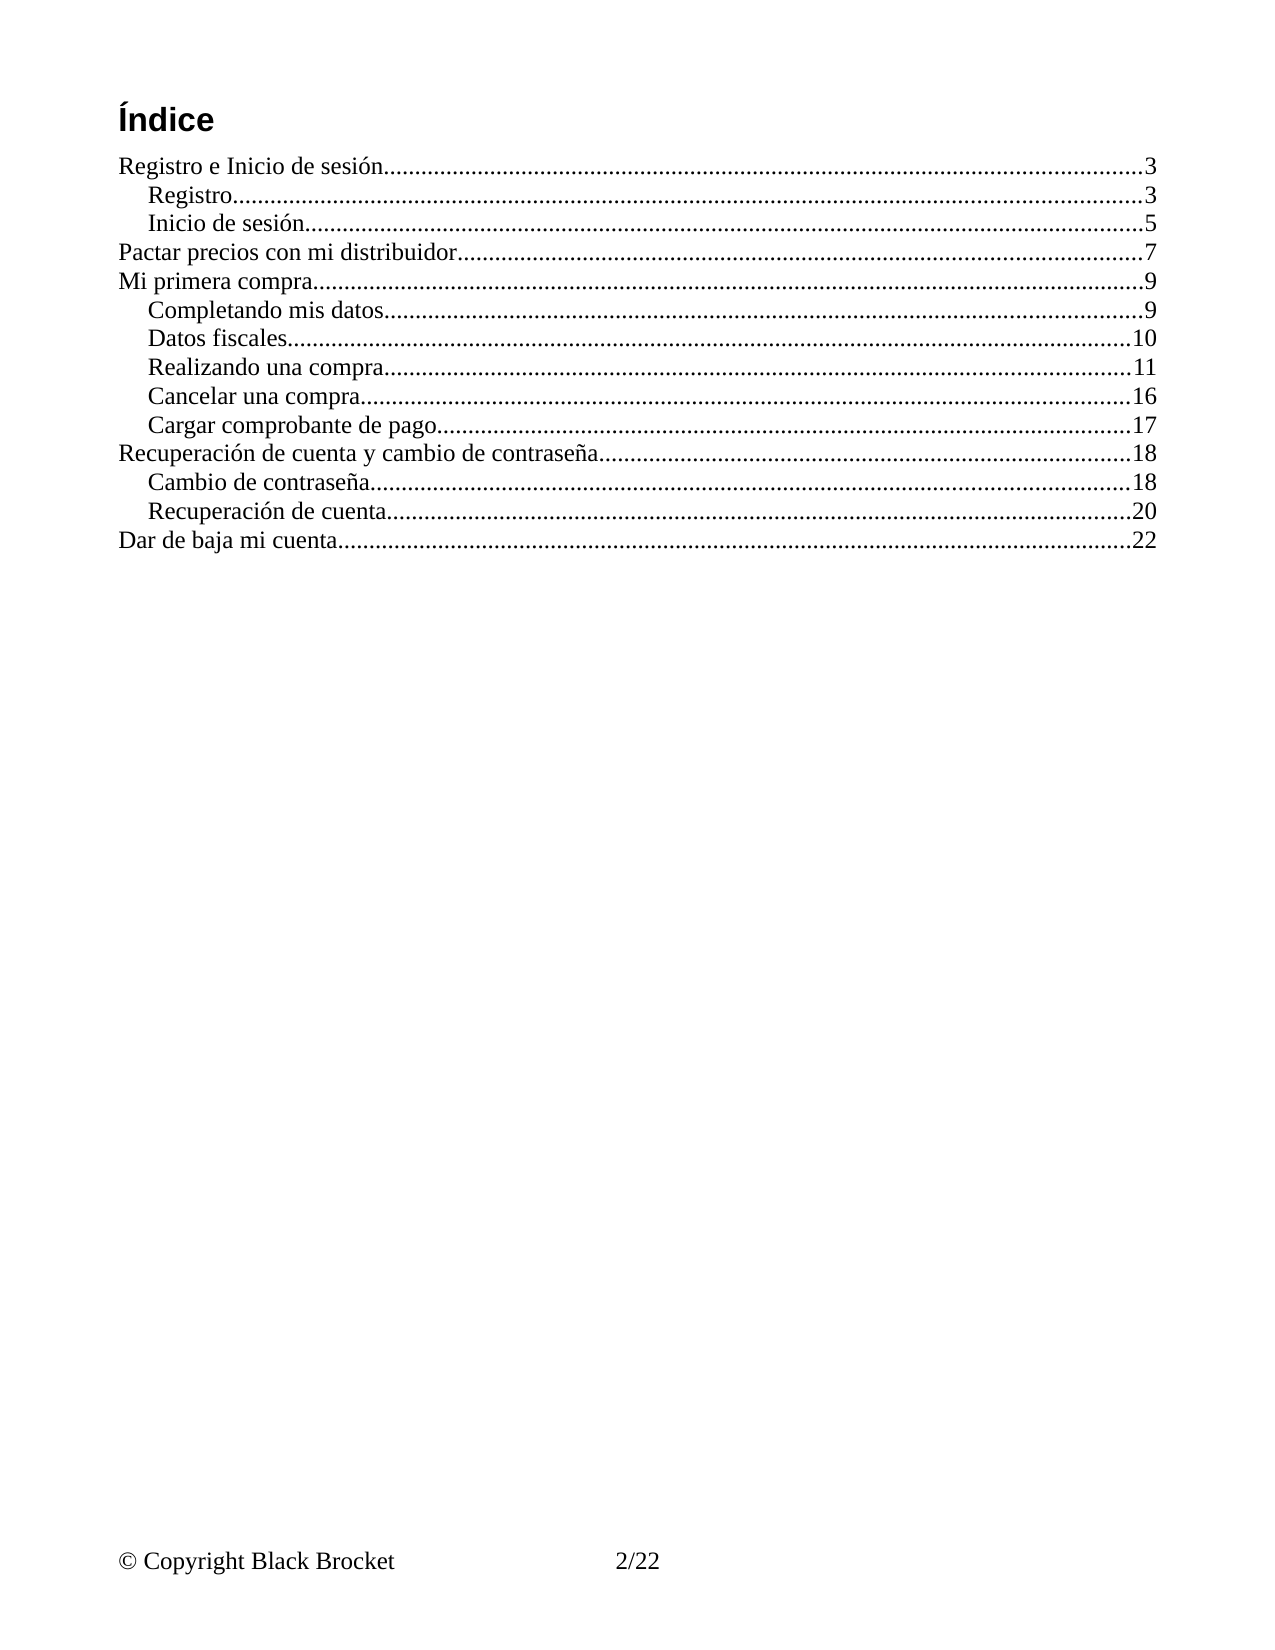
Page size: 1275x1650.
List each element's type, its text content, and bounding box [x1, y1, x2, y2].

text Dar de baja mi cuenta 22 [118, 525, 1157, 553]
text Recuperación de cuenta y cambio de contraseña 18 [118, 438, 1157, 467]
text Registro e Inicio de sesión 3 [118, 151, 1157, 180]
text Recuperación de cuenta 20 [148, 496, 1157, 525]
text Cargar comprobante de pago 17 [148, 410, 1157, 438]
text Realizando una compra 11 [148, 352, 1157, 381]
subtitle Índice [118, 100, 1157, 138]
text Pactar precios con mi distribuidor 7 [118, 237, 1157, 266]
text Inicio de sesión 5 [148, 208, 1157, 237]
text Completando mis datos 9 [148, 295, 1157, 323]
text Cambio de contraseña 18 [148, 467, 1157, 496]
text Registro 3 [148, 180, 1157, 208]
text Cancelar una compra 16 [148, 381, 1157, 410]
text Datos fiscales 10 [148, 323, 1157, 352]
text Mi primera compra 9 [118, 266, 1157, 295]
